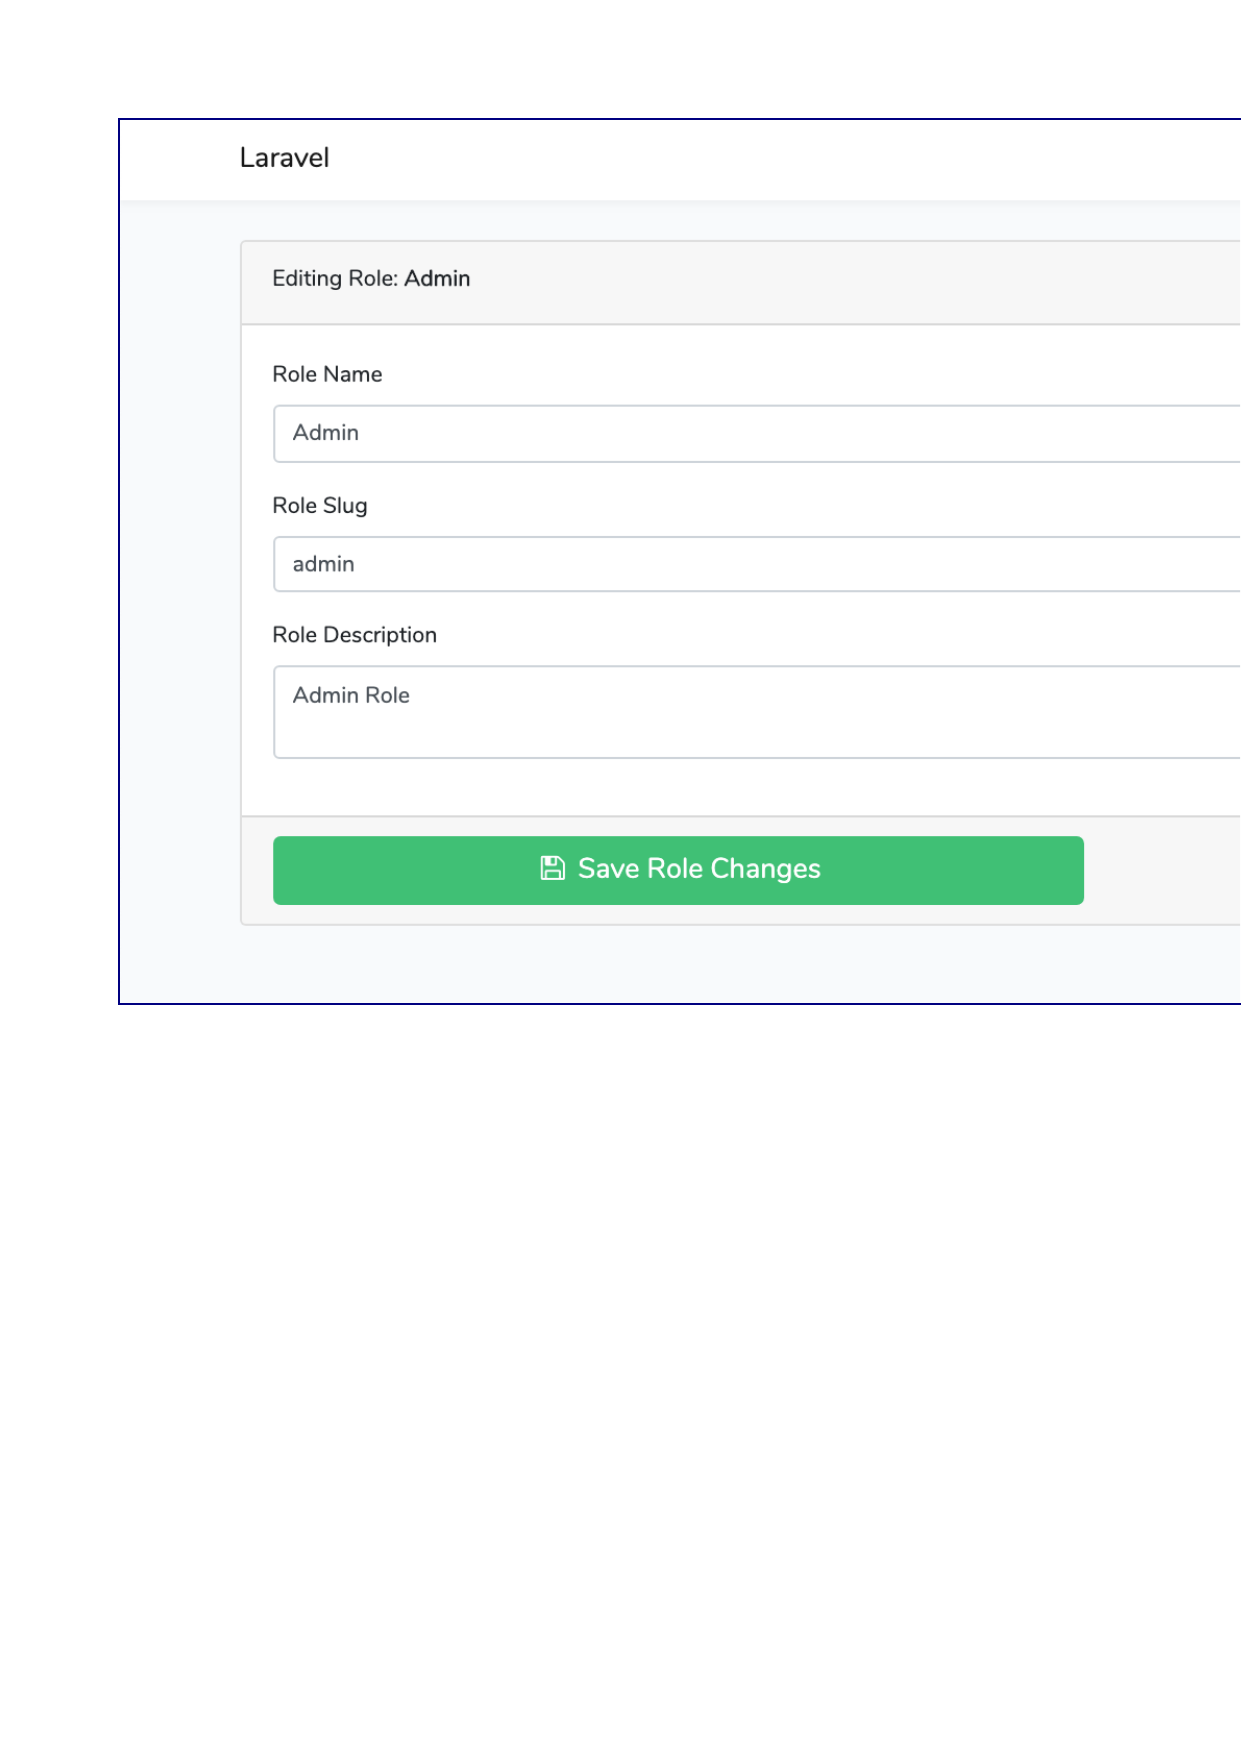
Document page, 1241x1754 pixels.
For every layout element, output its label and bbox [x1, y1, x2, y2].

picture [120, 120, 1241, 1003]
